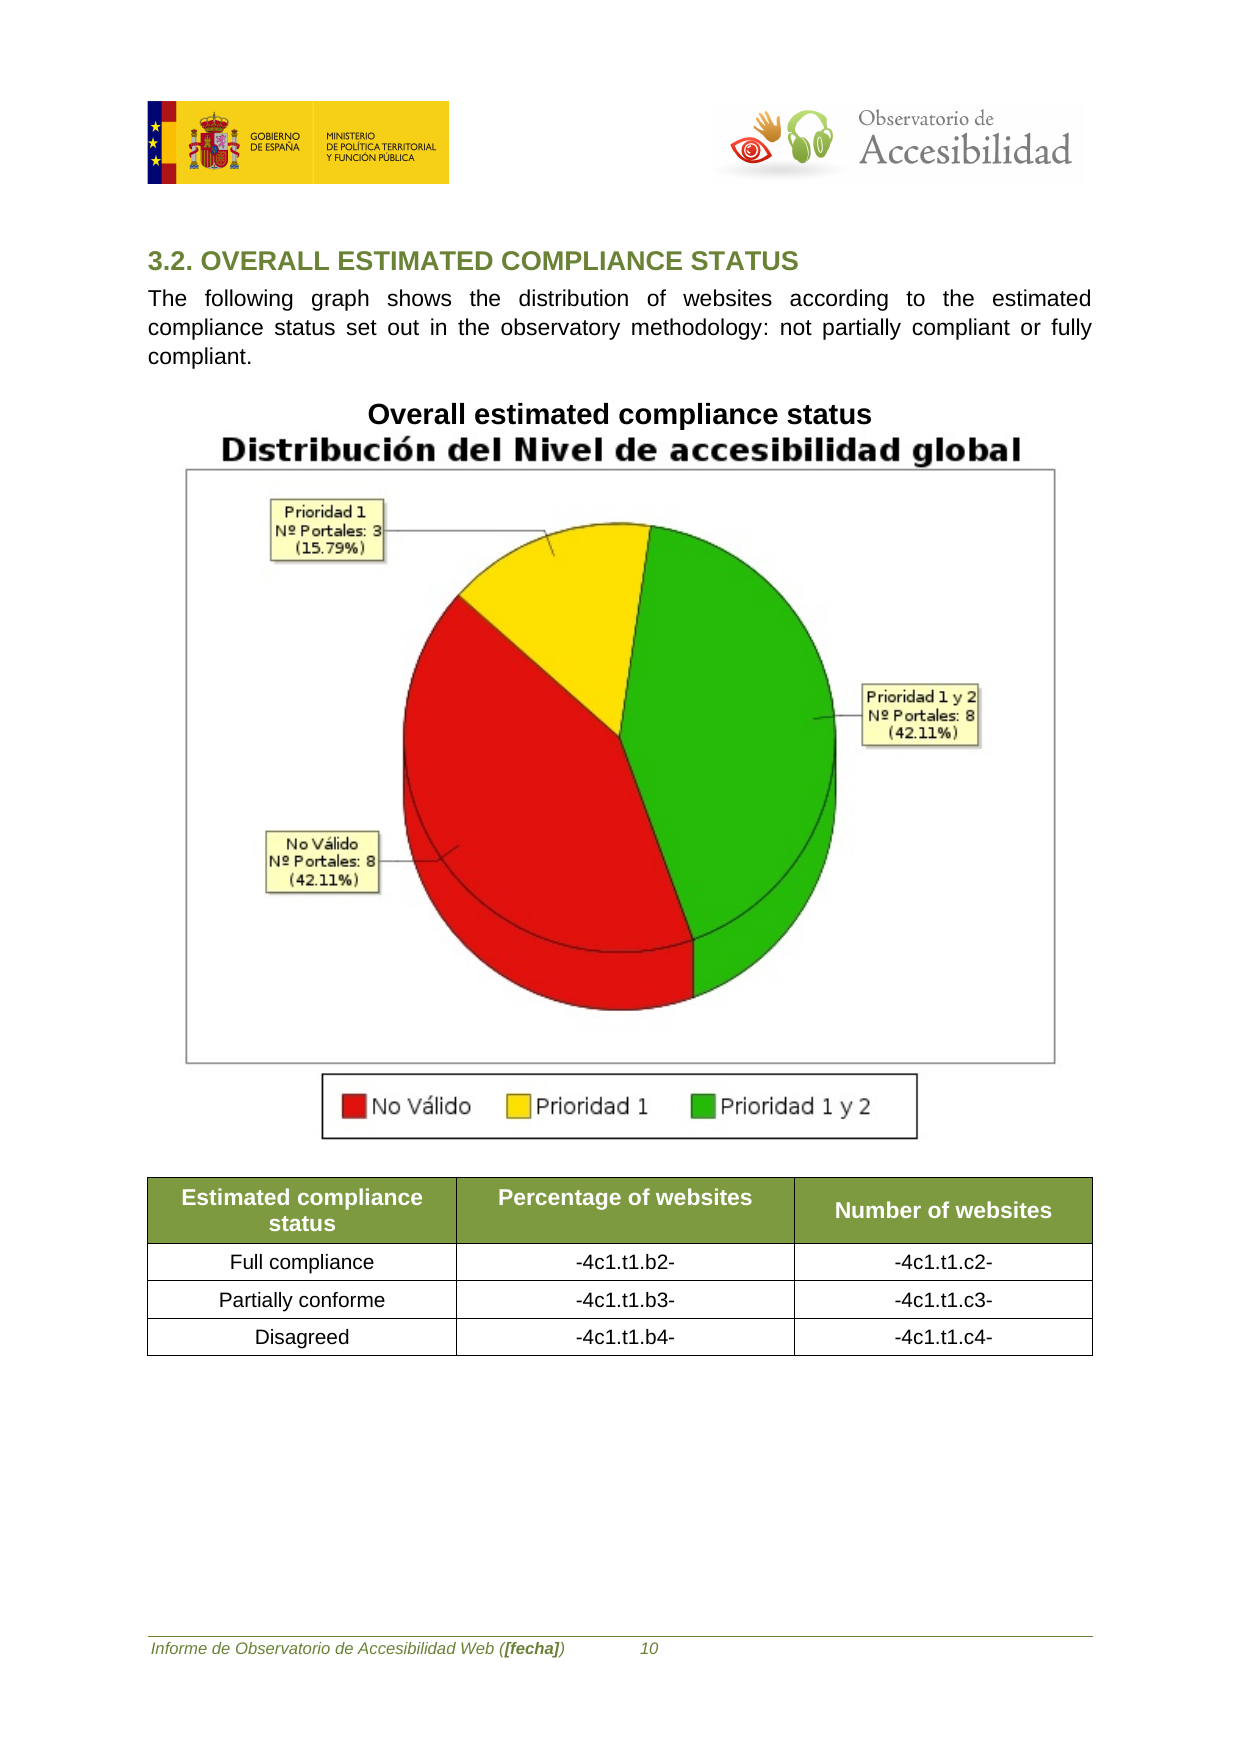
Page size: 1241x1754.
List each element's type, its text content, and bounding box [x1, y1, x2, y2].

table_cell -4c1.t1.c2- [795, 1244, 1092, 1280]
table_header Percentage of websites [457, 1178, 794, 1243]
table_cell -4c1.t1.b2- [457, 1244, 794, 1280]
table_header Estimated compliance status [148, 1178, 456, 1243]
text Overall estimated compliance status [148, 397, 1092, 431]
table_cell -4c1.t1.b3- [457, 1281, 794, 1318]
picture [178, 430, 1062, 1141]
table_cell -4c1.t1.c4- [795, 1319, 1092, 1355]
table_cell Disagreed [148, 1319, 456, 1355]
table_cell -4c1.t1.b4- [457, 1319, 794, 1355]
table_cell Partially conforme [148, 1281, 456, 1318]
picture [147, 101, 450, 184]
table_cell -4c1.t1.c3- [795, 1281, 1092, 1318]
text The following graph shows the distribution of websites according to the estimated compliance status set out in the observatory methodology: not partially compliant or fully compliant. [148, 285, 1092, 369]
table_header Number of websites [795, 1178, 1092, 1243]
subtitle 3.2. overall estimated compliance status [148, 245, 1092, 276]
table_cell Full compliance [148, 1244, 456, 1280]
picture [710, 101, 1086, 184]
